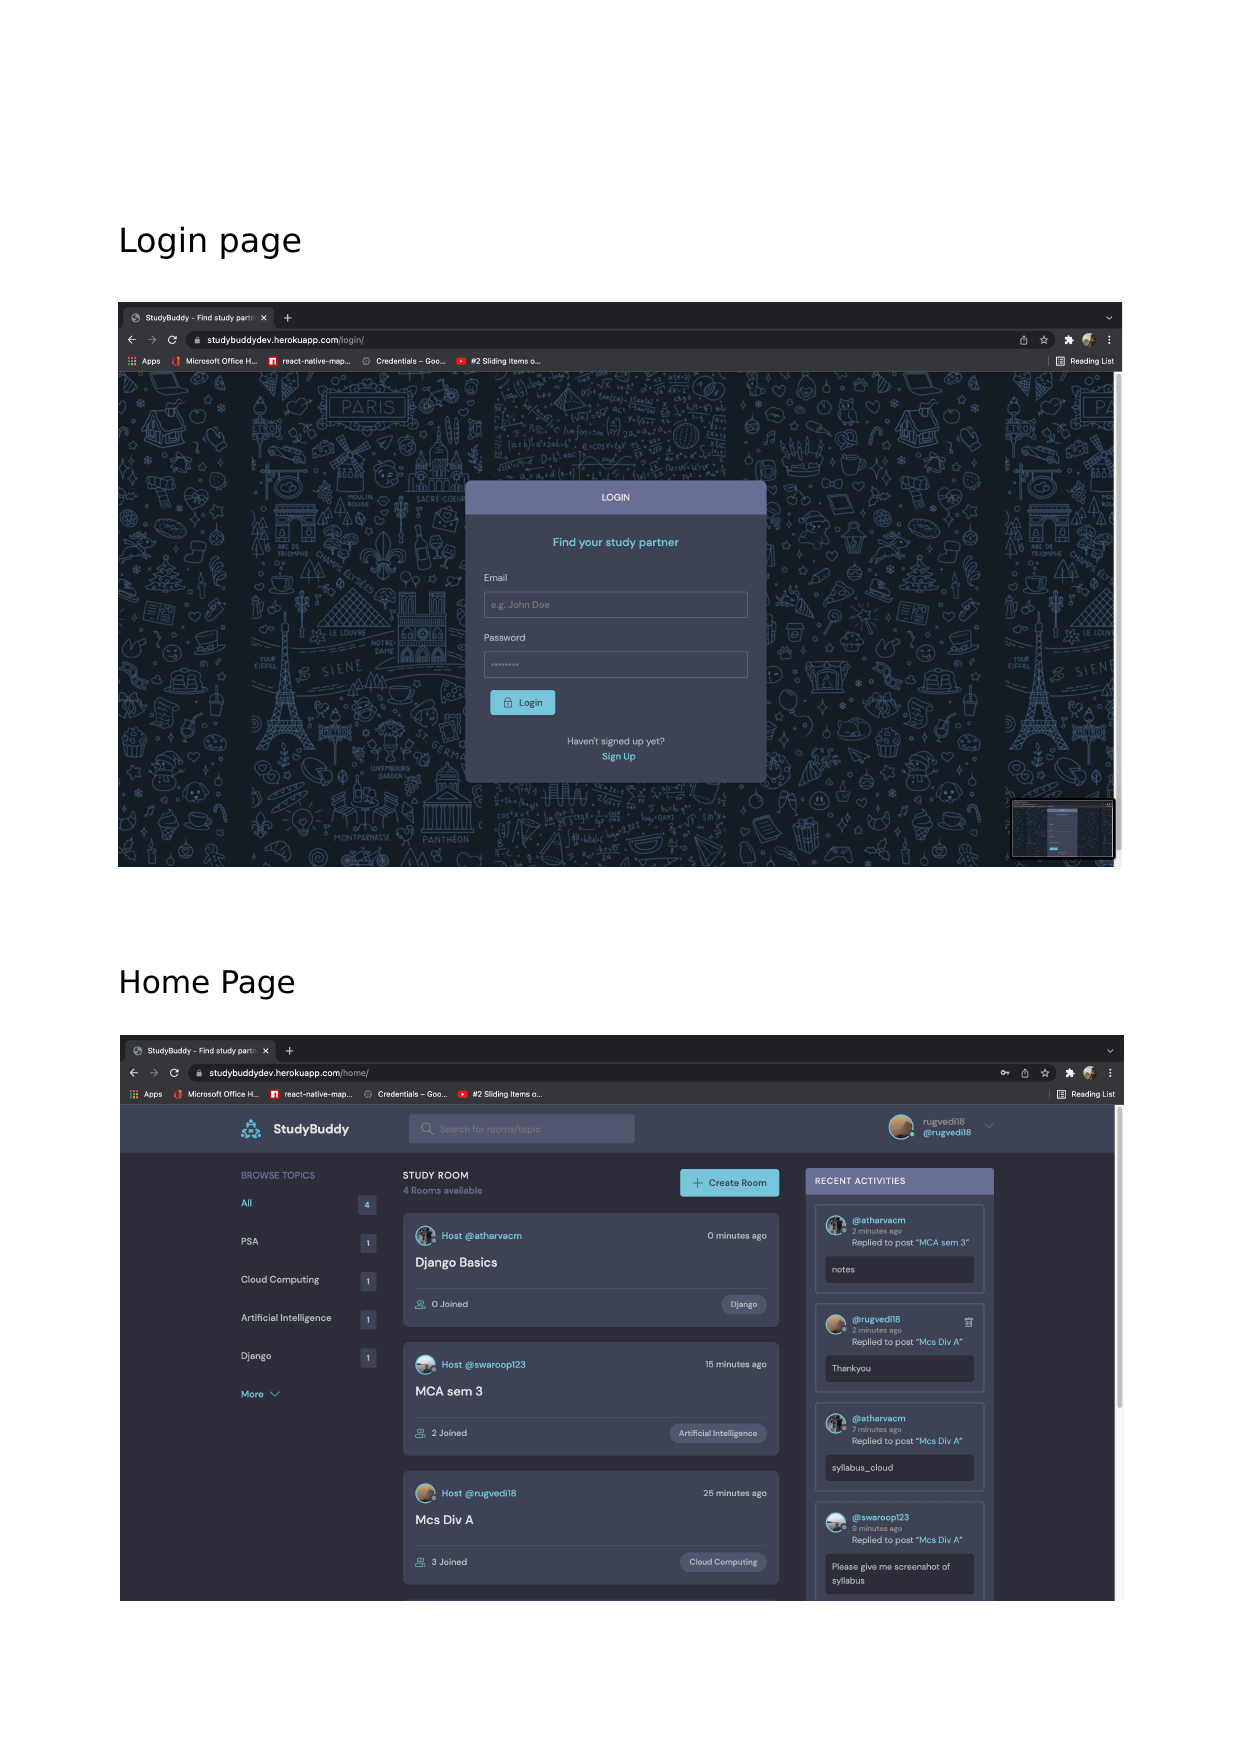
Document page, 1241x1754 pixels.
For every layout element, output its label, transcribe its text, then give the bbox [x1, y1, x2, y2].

picture [120, 1035, 1124, 1601]
text Login page [118, 222, 1122, 260]
picture [118, 302, 1123, 867]
text Home Page [118, 964, 1122, 1001]
